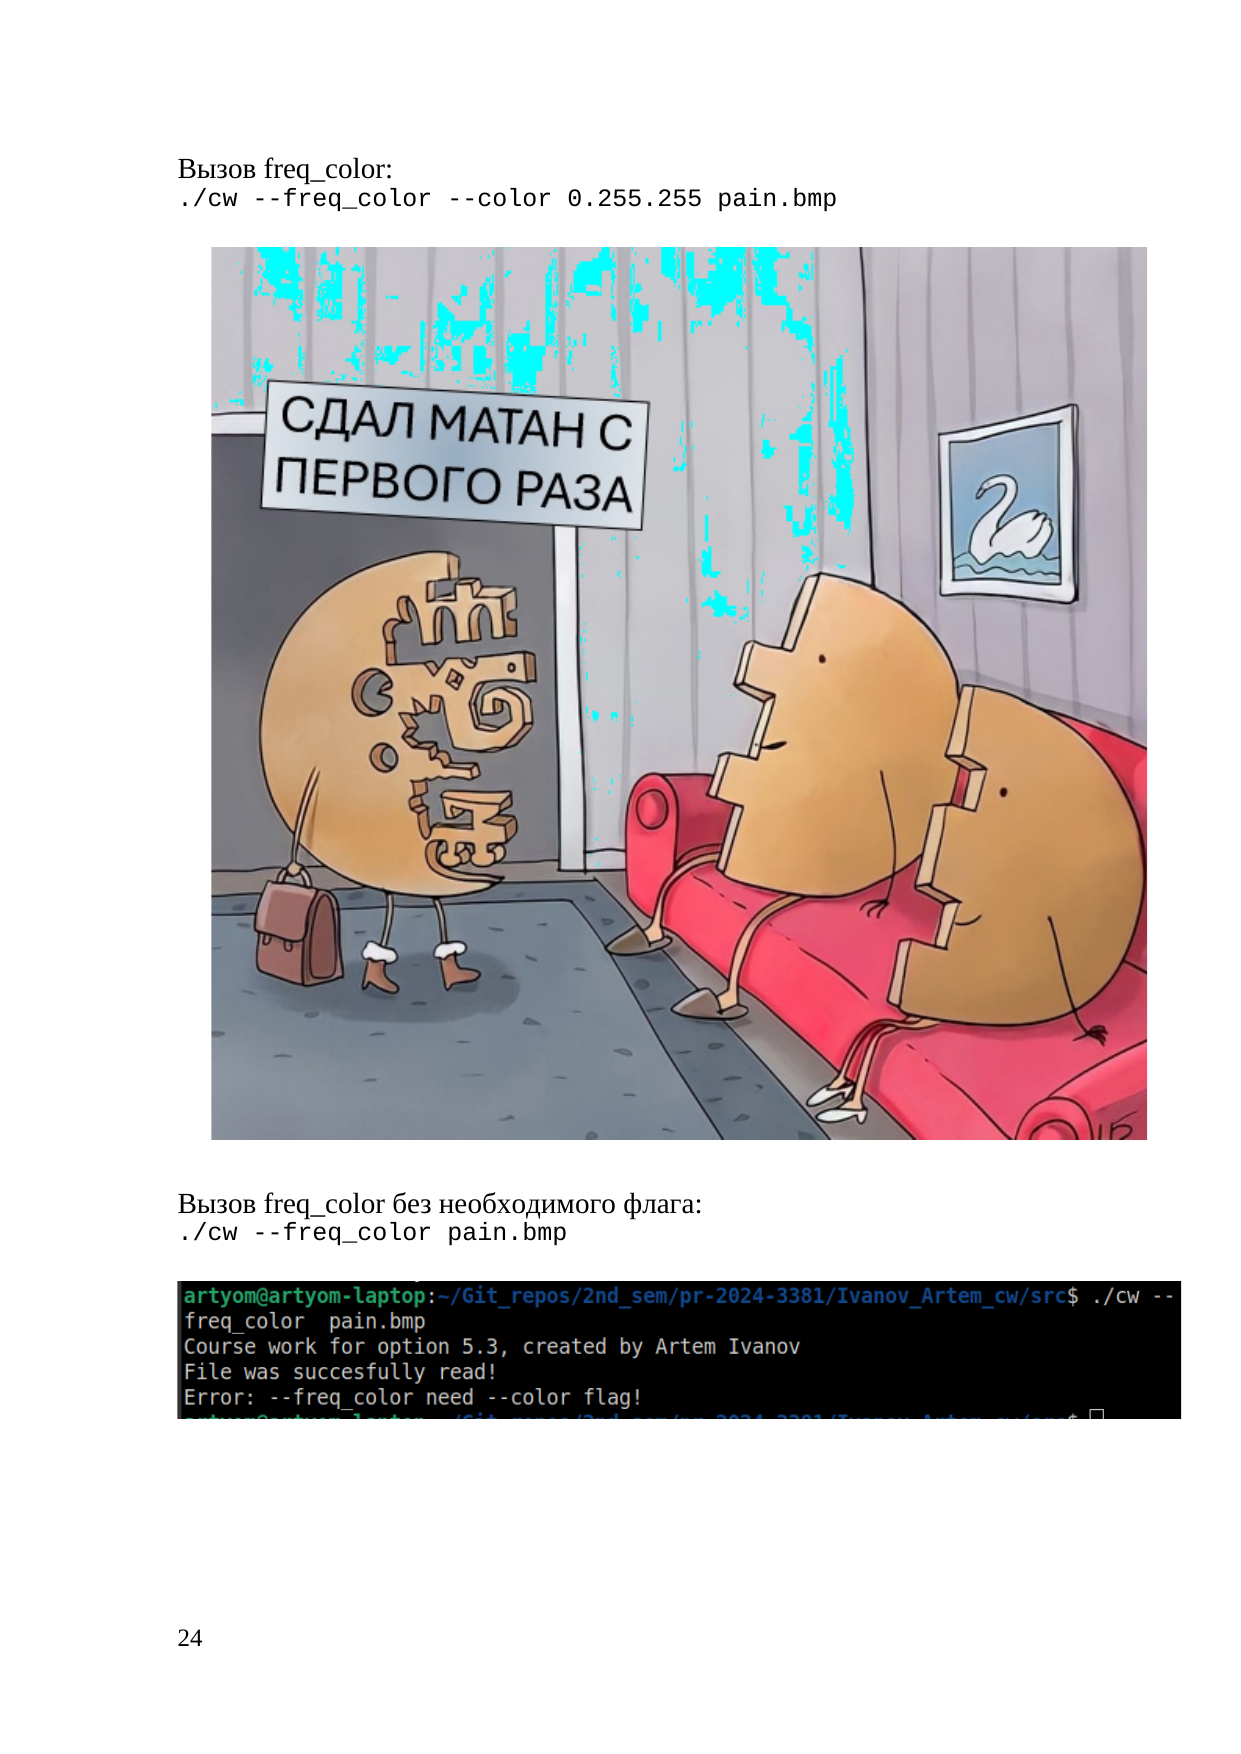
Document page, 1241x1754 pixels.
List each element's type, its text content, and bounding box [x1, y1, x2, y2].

text ./cw --freq_color --color 0.255.255 pain.bmp [177, 185, 1181, 213]
text Вызов freq_color без необходимого флага: [177, 1186, 1181, 1220]
picture [211, 247, 1148, 1140]
text Вызов freq_color: [177, 152, 1181, 185]
picture [177, 1281, 1182, 1419]
text ./cw --freq_color pain.bmp [177, 1220, 1181, 1248]
